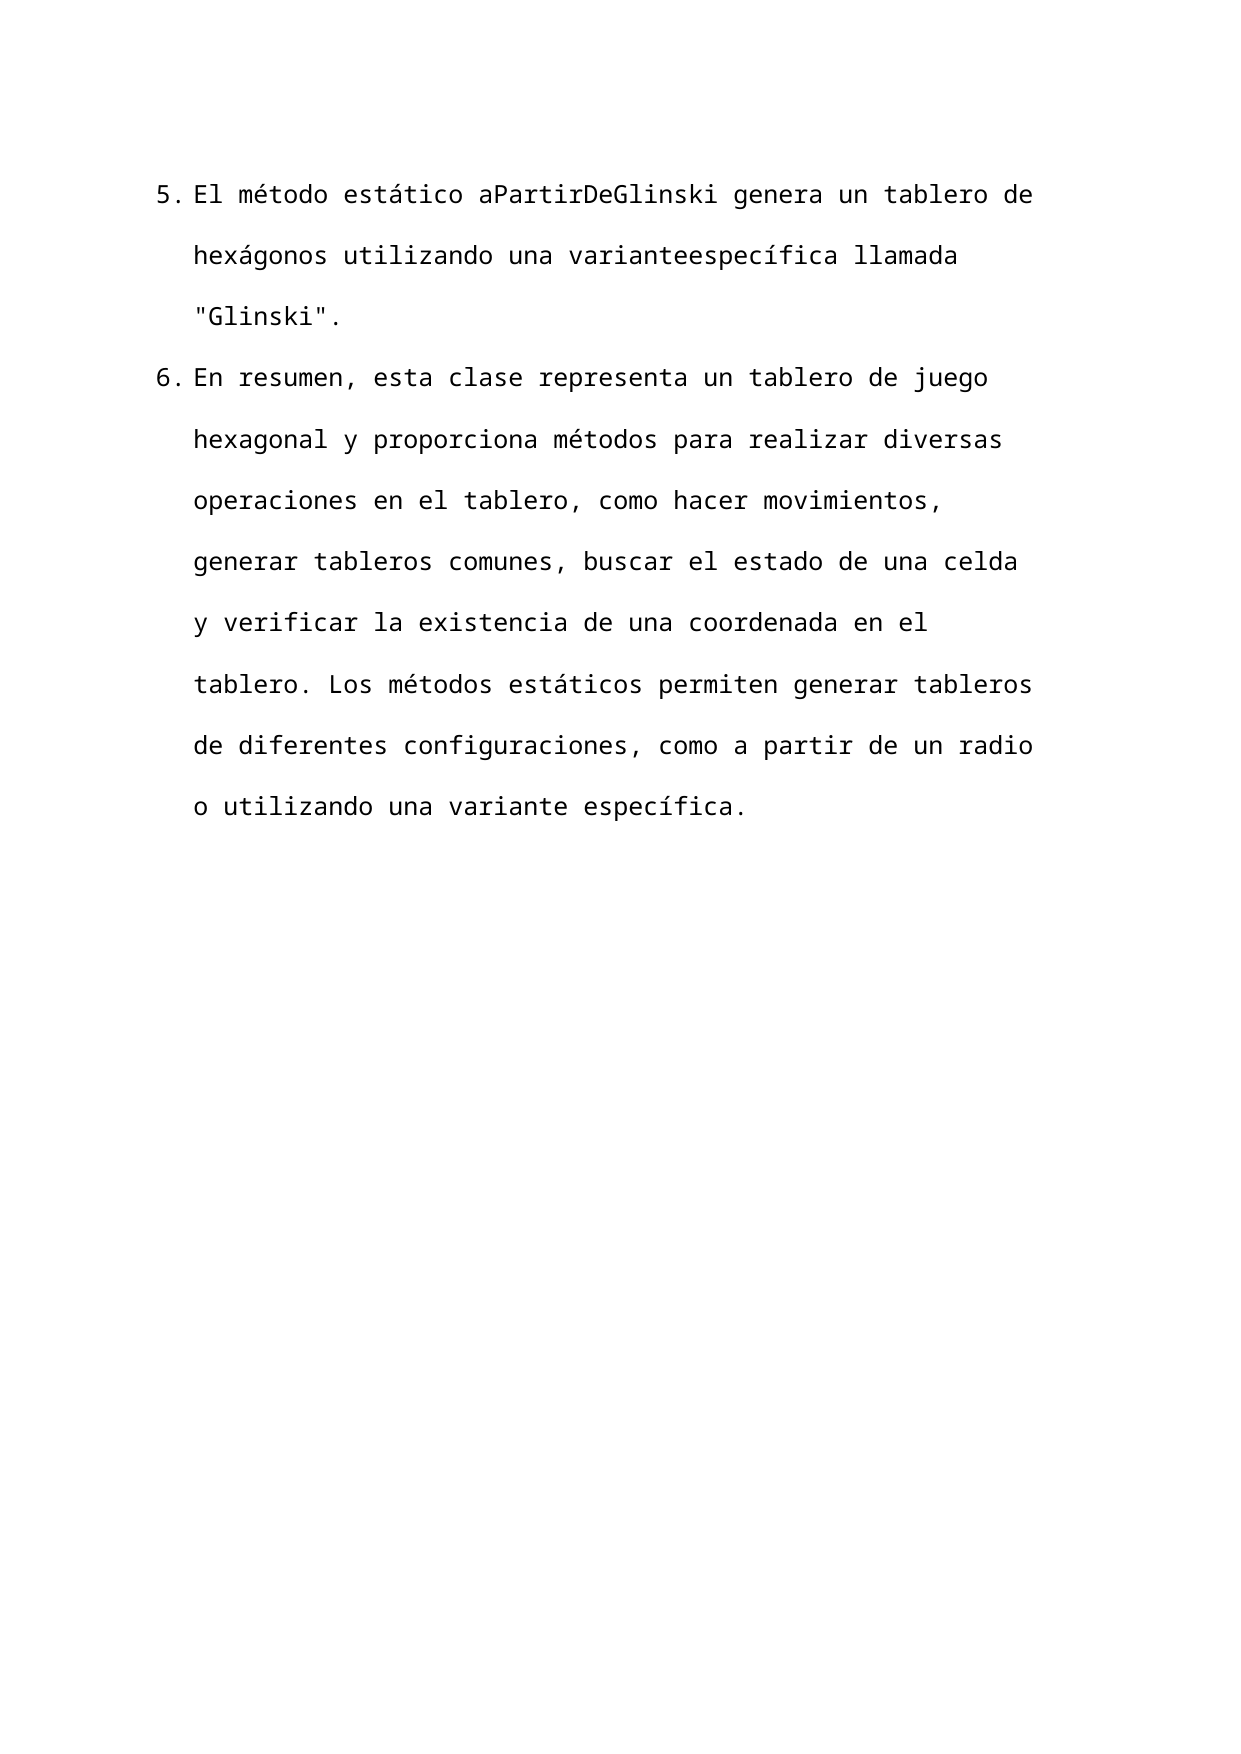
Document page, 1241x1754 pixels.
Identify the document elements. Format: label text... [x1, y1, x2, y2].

list El método estático aPartirDeGlinski genera un tablero de hexágonos utilizando una varianteespecífica llamada "Glinski". [156, 176, 1038, 333]
list En resumen, esta clase representa un tablero de juego hexagonal y proporciona métodos para realizar diversas operaciones en el tablero, como hacer movimientos, generar tableros comunes, buscar el estado de una celda y verificar la existencia de una coordenada en el tablero. Los métodos estáticos permiten generar tableros de diferentes configuraciones, como a partir de un radio o utilizando una variante específica. [156, 360, 1038, 823]
